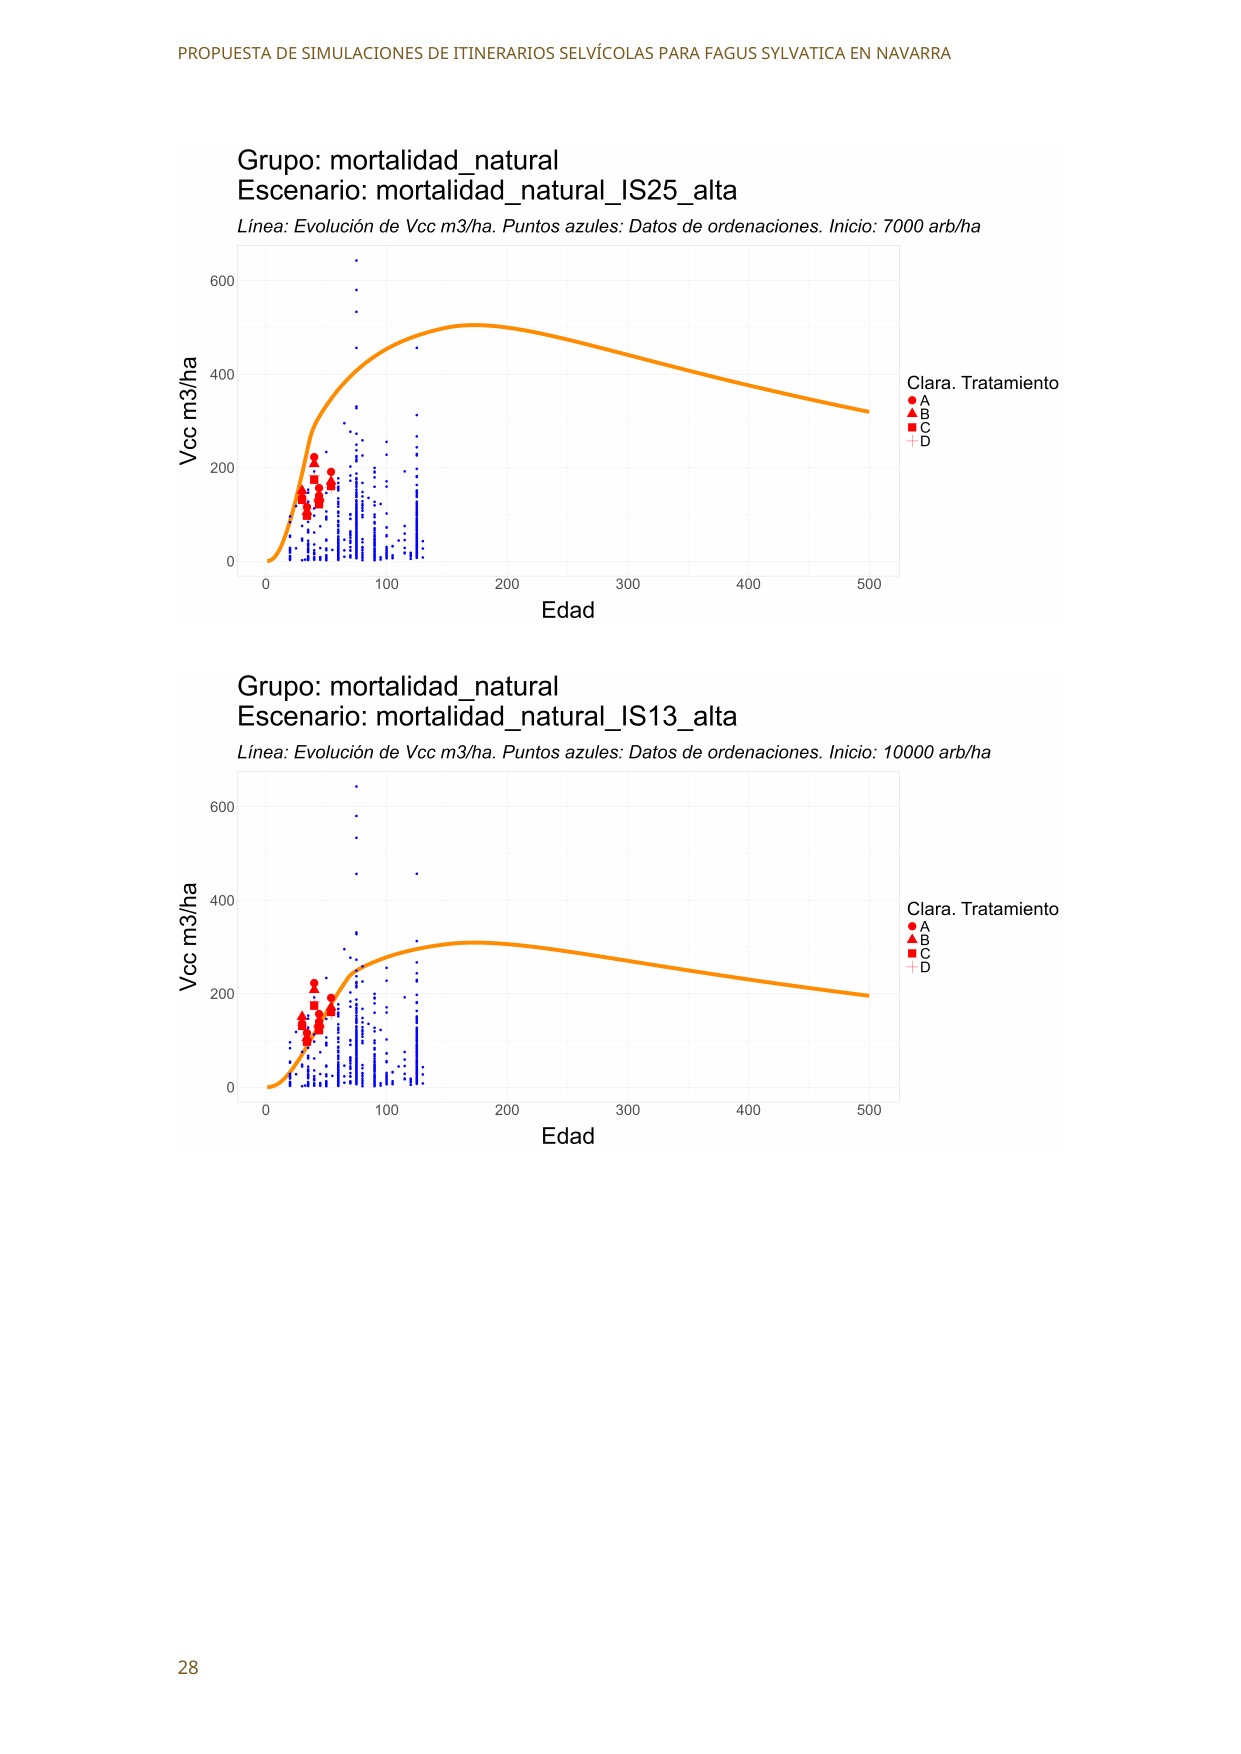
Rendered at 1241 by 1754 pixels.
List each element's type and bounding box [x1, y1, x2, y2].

picture [177, 673, 1063, 1151]
picture [177, 147, 1063, 625]
